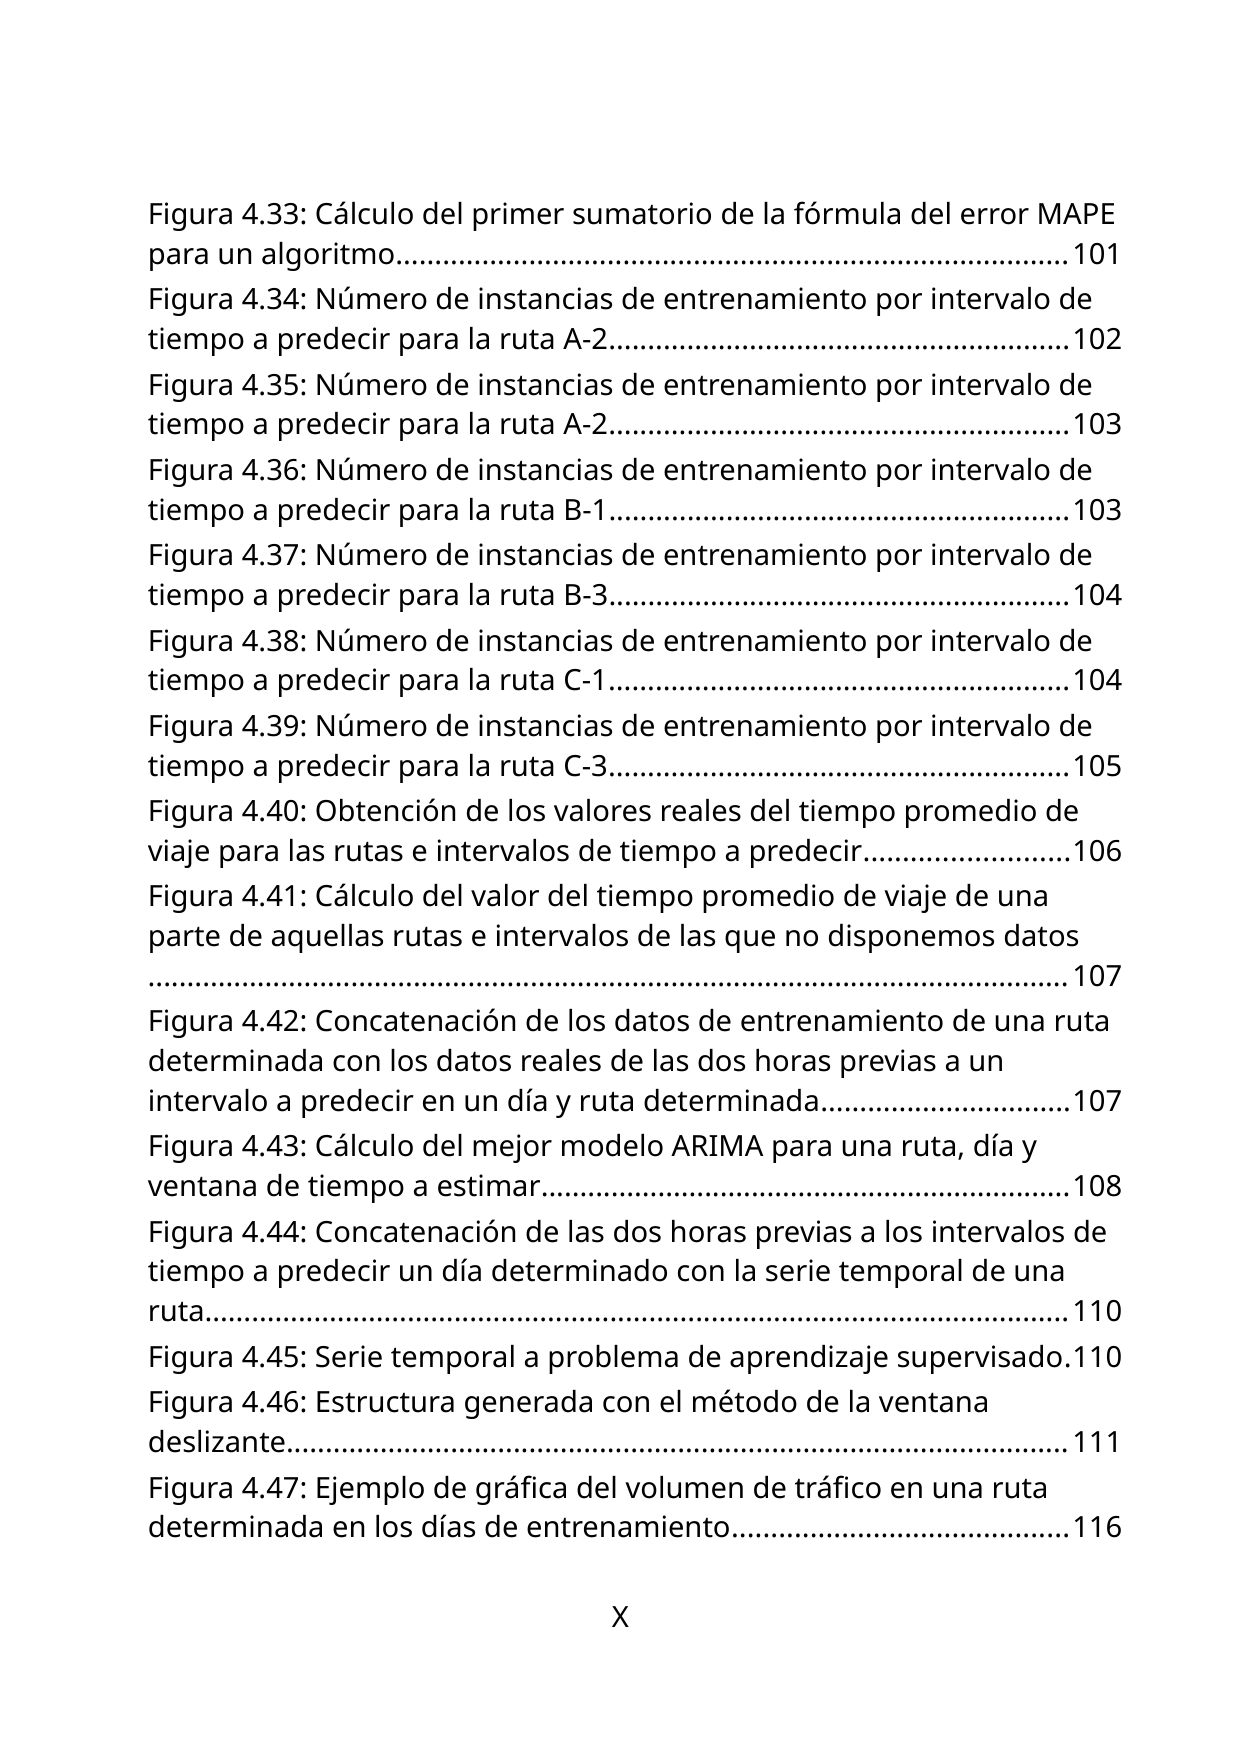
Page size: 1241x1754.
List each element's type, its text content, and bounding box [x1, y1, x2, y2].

text Figura 4.38: Número de instancias de entrenamiento por intervalo de tiempo a predecir para la ruta C-1 104 [148, 620, 1122, 699]
text Figura 4.36: Número de instancias de entrenamiento por intervalo de tiempo a predecir para la ruta B-1 103 [148, 449, 1122, 528]
text Figura 4.43: Cálculo del mejor modelo ARIMA para una ruta, día y ventana de tiempo a estimar 108 [148, 1126, 1122, 1205]
text Figura 4.47: Ejemplo de gráfica del volumen de tráfico en una ruta determinada en los días de entrenamiento 116 [148, 1467, 1122, 1546]
text Figura 4.42: Concatenación de los datos de entrenamiento de una ruta determinada con los datos reales de las dos horas previas a un intervalo a predecir en un día y ruta determinada 107 [148, 1001, 1122, 1120]
text Figura 4.35: Número de instancias de entrenamiento por intervalo de tiempo a predecir para la ruta A-2 103 [148, 364, 1122, 443]
text Figura 4.37: Número de instancias de entrenamiento por intervalo de tiempo a predecir para la ruta B-3 104 [148, 534, 1122, 614]
text Figura 4.39: Número de instancias de entrenamiento por intervalo de tiempo a predecir para la ruta C-3 105 [148, 705, 1122, 784]
text Figura 4.46: Estructura generada con el método de la ventana deslizante 111 [148, 1382, 1122, 1461]
text Figura 4.44: Concatenación de las dos horas previas a los intervalos de tiempo a predecir un día determinado con la serie temporal de una ruta 110 [148, 1211, 1122, 1330]
text Figura 4.45: Serie temporal a problema de aprendizaje supervisado 110 [148, 1336, 1122, 1376]
text Figura 4.40: Obtención de los valores reales del tiempo promedio de viaje para las rutas e intervalos de tiempo a predecir 106 [148, 790, 1122, 870]
text Figura 4.33: Cálculo del primer sumatorio de la fórmula del error MAPE para un algoritmo 101 [148, 193, 1122, 273]
text Figura 4.34: Número de instancias de entrenamiento por intervalo de tiempo a predecir para la ruta A-2 102 [148, 278, 1122, 358]
text Figura 4.41: Cálculo del valor del tiempo promedio de viaje de una parte de aquellas rutas e intervalos de las que no disponemos datos 107 [148, 876, 1122, 995]
